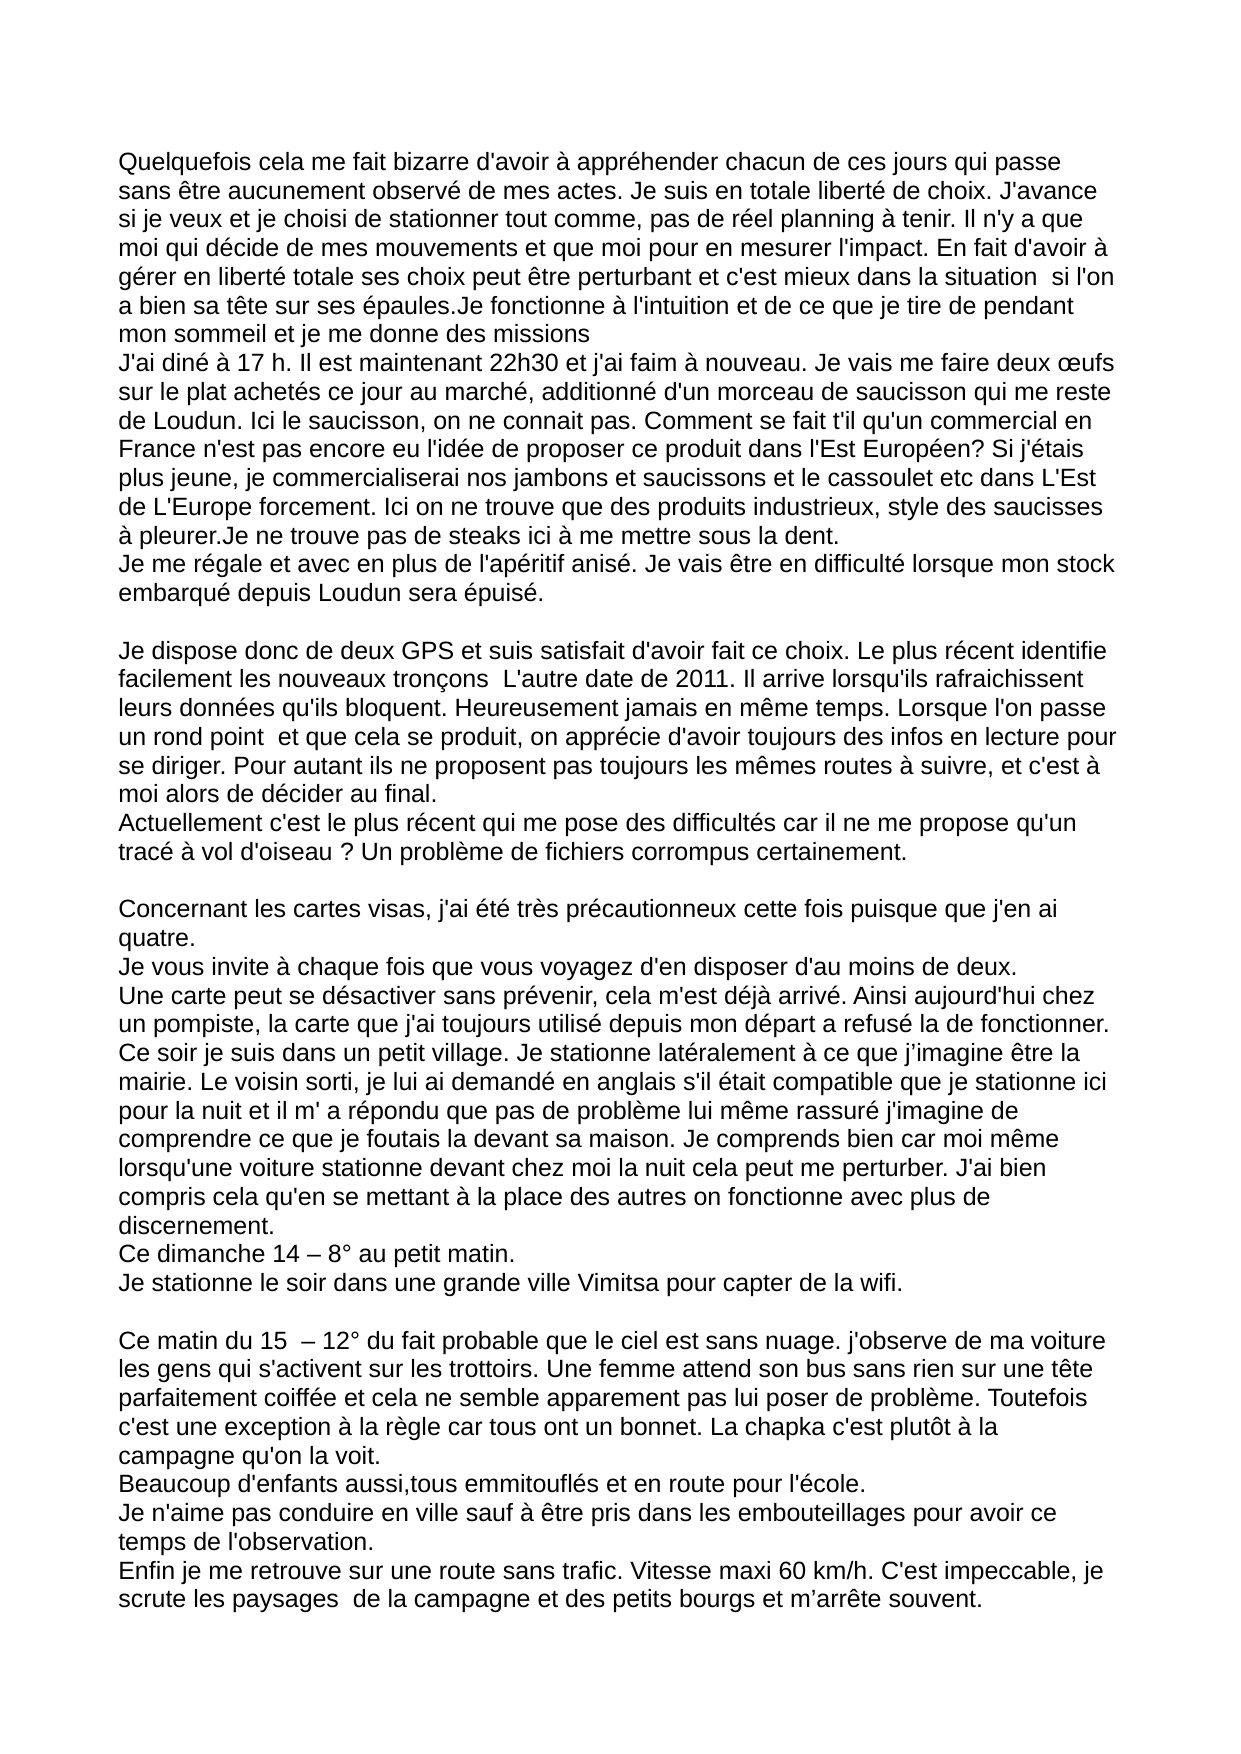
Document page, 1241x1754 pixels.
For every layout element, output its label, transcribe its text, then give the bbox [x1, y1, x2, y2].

text Je dispose donc de deux GPS et suis satisfait d'avoir fait ce choix. Le plus récent identifie facilement les nouveaux tronçons L'autre date de 2011. Il arrive lorsqu'ils rafraichissent leurs données qu'ils bloquent. Heureusement jamais en même temps. Lorsque l'on passe un rond point et que cela se produit, on apprécie d'avoir toujours des infos en lecture pour se diriger. Pour autant ils ne proposent pas toujours les mêmes routes à suivre, et c'est à moi alors de décider au final. [118, 636, 1122, 808]
text Je n'aime pas conduire en ville sauf à être pris dans les embouteillages pour avoir ce temps de l'observation. Enfin je me retrouve sur une route sans trafic. Vitesse maxi 60 km/h. C'est impeccable, je scrute les paysages de la campagne et des petits bourgs et m’arrête souvent. [118, 1498, 1122, 1613]
text Je me régale et avec en plus de l'apéritif anisé. Je vais être en difficulté lorsque mon stock embarqué depuis Loudun sera épuisé. [118, 549, 1122, 607]
text Actuellement c'est le plus récent qui me pose des difficultés car il ne me propose qu'un tracé à vol d'oiseau ? Un problème de fichiers corrompus certainement. [118, 808, 1122, 866]
text Ce dimanche 14 – 8° au petit matin. [118, 1239, 1122, 1268]
text Ce matin du 15 – 12° du fait probable que le ciel est sans nuage. j'observe de ma voiture les gens qui s'activent sur les trottoirs. Une femme attend son bus sans rien sur une tête parfaitement coiffée et cela ne semble apparement pas lui poser de problème. Toutefois c'est une exception à la règle car tous ont un bonnet. La chapka c'est plutôt à la campagne qu'on la voit. Beaucoup d'enfants aussi,tous emmitouflés et en route pour l'école. [118, 1297, 1122, 1498]
text Quelquefois cela me fait bizarre d'avoir à appréhender chacun de ces jours qui passe sans être aucunement observé de mes actes. Je suis en totale liberté de choix. J'avance si je veux et je choisi de stationner tout comme, pas de réel planning à tenir. Il n'y a que moi qui décide de mes mouvements et que moi pour en mesurer l'impact. En fait d'avoir à gérer en liberté totale ses choix peut être perturbant et c'est mieux dans la situation si l'on a bien sa tête sur ses épaules.Je fonctionne à l'intuition et de ce que je tire de pendant mon sommeil et je me donne des missions [118, 147, 1122, 348]
text J'ai diné à 17 h. Il est maintenant 22h30 et j'ai faim à nouveau. Je vais me faire deux œufs sur le plat achetés ce jour au marché, additionné d'un morceau de saucisson qui me reste de Loudun. Ici le saucisson, on ne connait pas. Comment se fait t'il qu'un commercial en France n'est pas encore eu l'idée de proposer ce produit dans l'Est Européen? Si j'étais plus jeune, je commercialiserai nos jambons et saucissons et le cassoulet etc dans L'Est de L'Europe forcement. Ici on ne trouve que des produits industrieux, style des saucisses à pleurer.Je ne trouve pas de steaks ici à me mettre sous la dent. [118, 348, 1122, 549]
text Concernant les cartes visas, j'ai été très précautionneux cette fois puisque que j'en ai quatre. Je vous invite à chaque fois que vous voyagez d'en disposer d'au moins de deux. Une carte peut se désactiver sans prévenir, cela m'est déjà arrivé. Ainsi aujourd'hui chez un pompiste, la carte que j'ai toujours utilisé depuis mon départ a refusé la de fonctionner. Ce soir je suis dans un petit village. Je stationne latéralement à ce que j’imagine être la mairie. Le voisin sorti, je lui ai demandé en anglais s'il était compatible que je stationne ici pour la nuit et il m' a répondu que pas de problème lui même rassuré j'imagine de comprendre ce que je foutais la devant sa maison. Je comprends bien car moi même lorsqu'une voiture stationne devant chez moi la nuit cela peut me perturber. J'ai bien compris cela qu'en se mettant à la place des autres on fonctionne avec plus de discernement. [118, 894, 1122, 1239]
text Je stationne le soir dans une grande ville Vimitsa pour capter de la wifi. [118, 1268, 1122, 1297]
